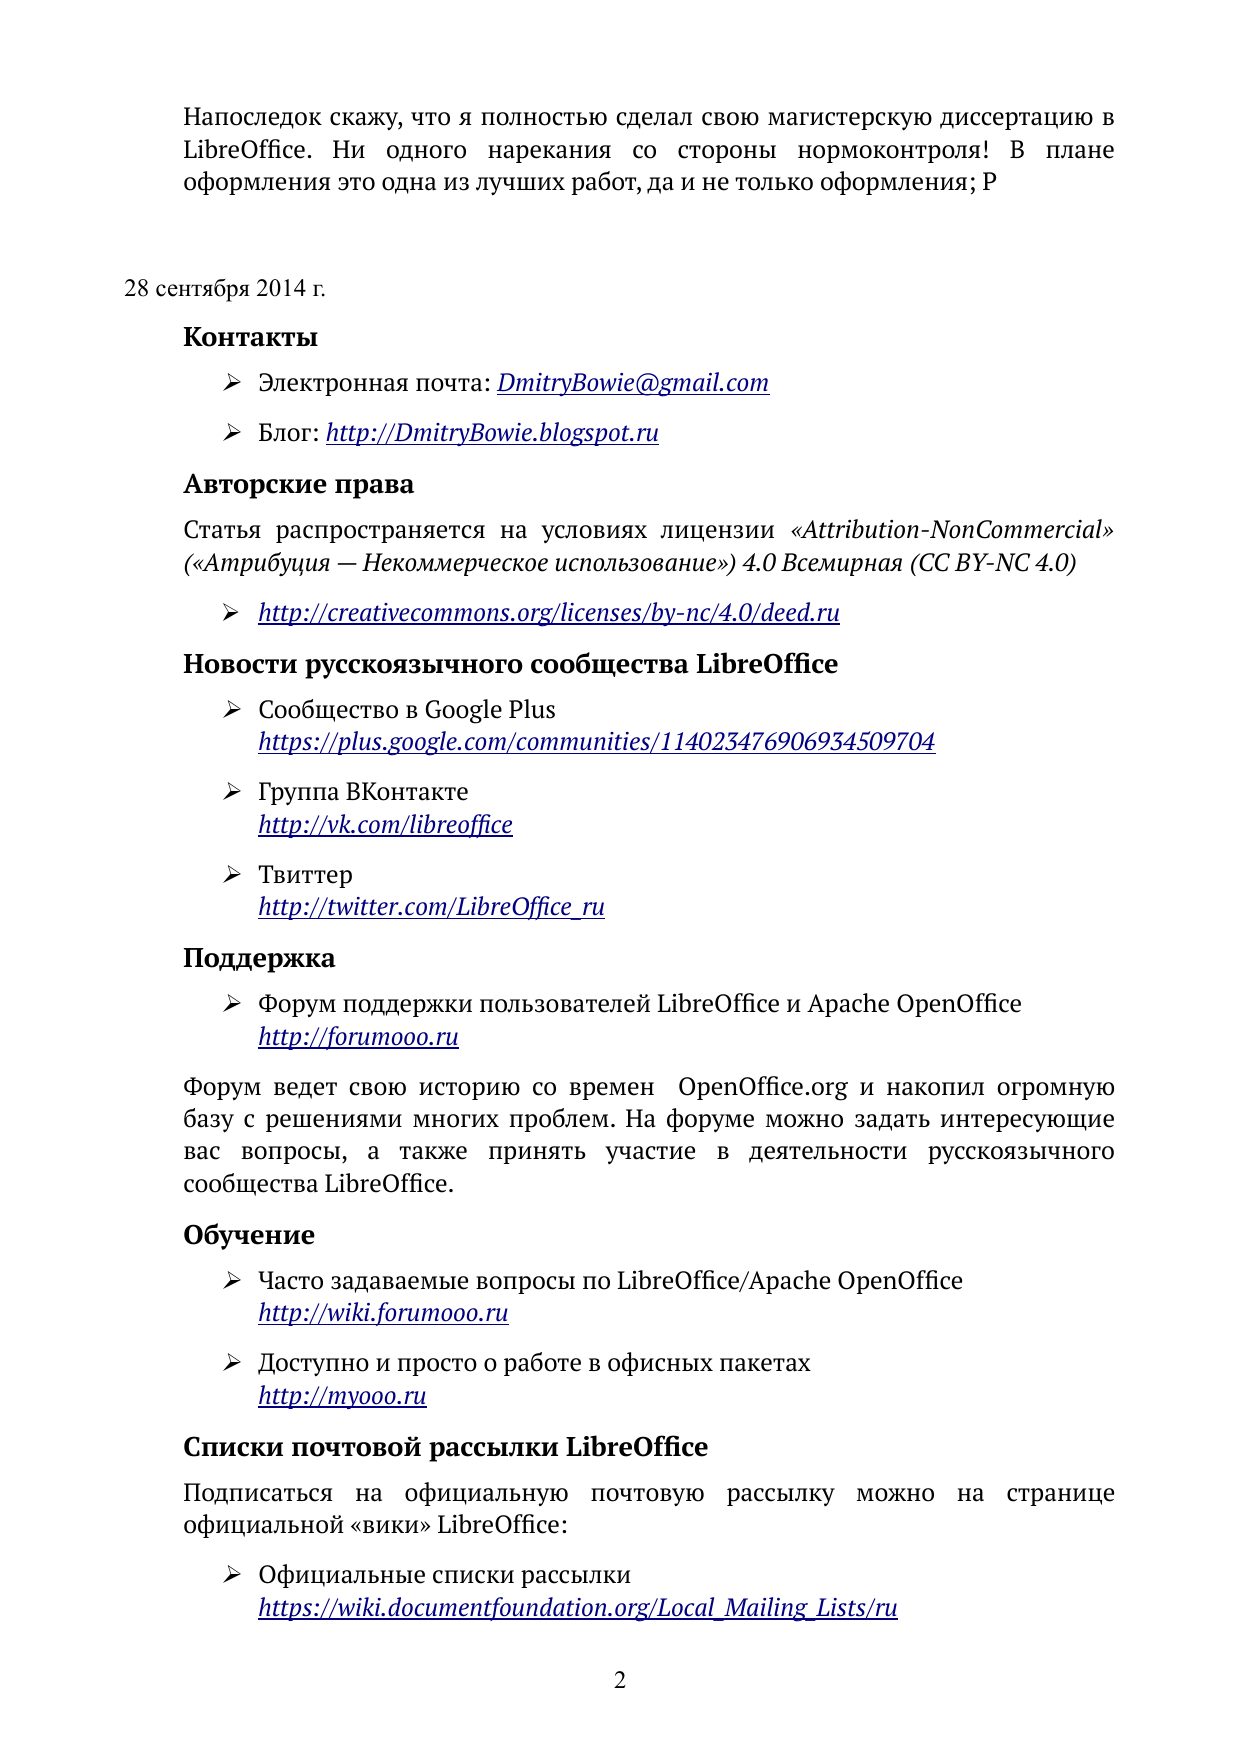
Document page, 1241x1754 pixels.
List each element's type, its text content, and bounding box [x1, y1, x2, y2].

list Доступно и просто о работе в офисных пакетах http://myooo.ru [221, 1346, 1116, 1411]
text Авторские права [183, 466, 1116, 501]
list Сообщество в Google Plus https://plus.google.com/communities/114023476906934509704 [221, 693, 1116, 757]
list Группа ВКонтакте http://vk.com/libreoffice [221, 775, 1116, 840]
text Подписаться на официальную почтовую рассылку можно на странице официальной «вики» LibreOffice: [183, 1476, 1116, 1540]
list Форум поддержки пользователей LibreOffice и Apache OpenOffice http://forumooo.ru [221, 987, 1116, 1052]
text Поддержка [183, 940, 1116, 975]
text Списки почтовой рассылки LibreOffice [183, 1429, 1116, 1464]
text Напоследок скажу, что я полностью сделал свою магистерскую диссертацию в LibreOffice. Ни одного нарекания со стороны нормоконтроля! В плане оформления это одна из лучших работ, да и не только оформления; Р [183, 100, 1116, 198]
text Статья распространяется на условиях лицензии «Attribution-NonCommercial» («Атрибуция — Некоммерческое использование») 4.0 Всемирная (CC BY-NC 4.0) [183, 513, 1116, 578]
list Твиттер http://twitter.com/LibreOffice_ru [221, 858, 1116, 922]
list Электронная почта: DmitryBowie@gmail.com [221, 366, 1116, 398]
list Официальные списки рассылки https://wiki.documentfoundation.org/Local_Mailing_Lists/ru [221, 1558, 1116, 1623]
text 28 сентября 2014 г. [124, 273, 1116, 302]
text Контакты [183, 319, 1116, 354]
text Обучение [183, 1217, 1116, 1252]
list http://creativecommons.org/licenses/by-nc/4.0/deed.ru [221, 596, 1116, 628]
text Волгоград [124, 244, 1116, 273]
text Форум ведет свою историю со времен OpenOffice.org и накопил огромную базу с решениями многих проблем. На форуме можно задать интересующие вас вопросы, а также принять участие в деятельности русскоязычного сообщества LibreOffice. [183, 1069, 1116, 1199]
list Блог: http://DmitryBowie.blogspot.ru [221, 416, 1116, 449]
text Новости русскоязычного сообщества LibreOffice [183, 646, 1116, 681]
text Дмитрий Мажарцев [124, 215, 1116, 244]
list Часто задаваемые вопросы по LibreOffice/Apache OpenOffice http://wiki.forumooo.ru [221, 1264, 1116, 1328]
